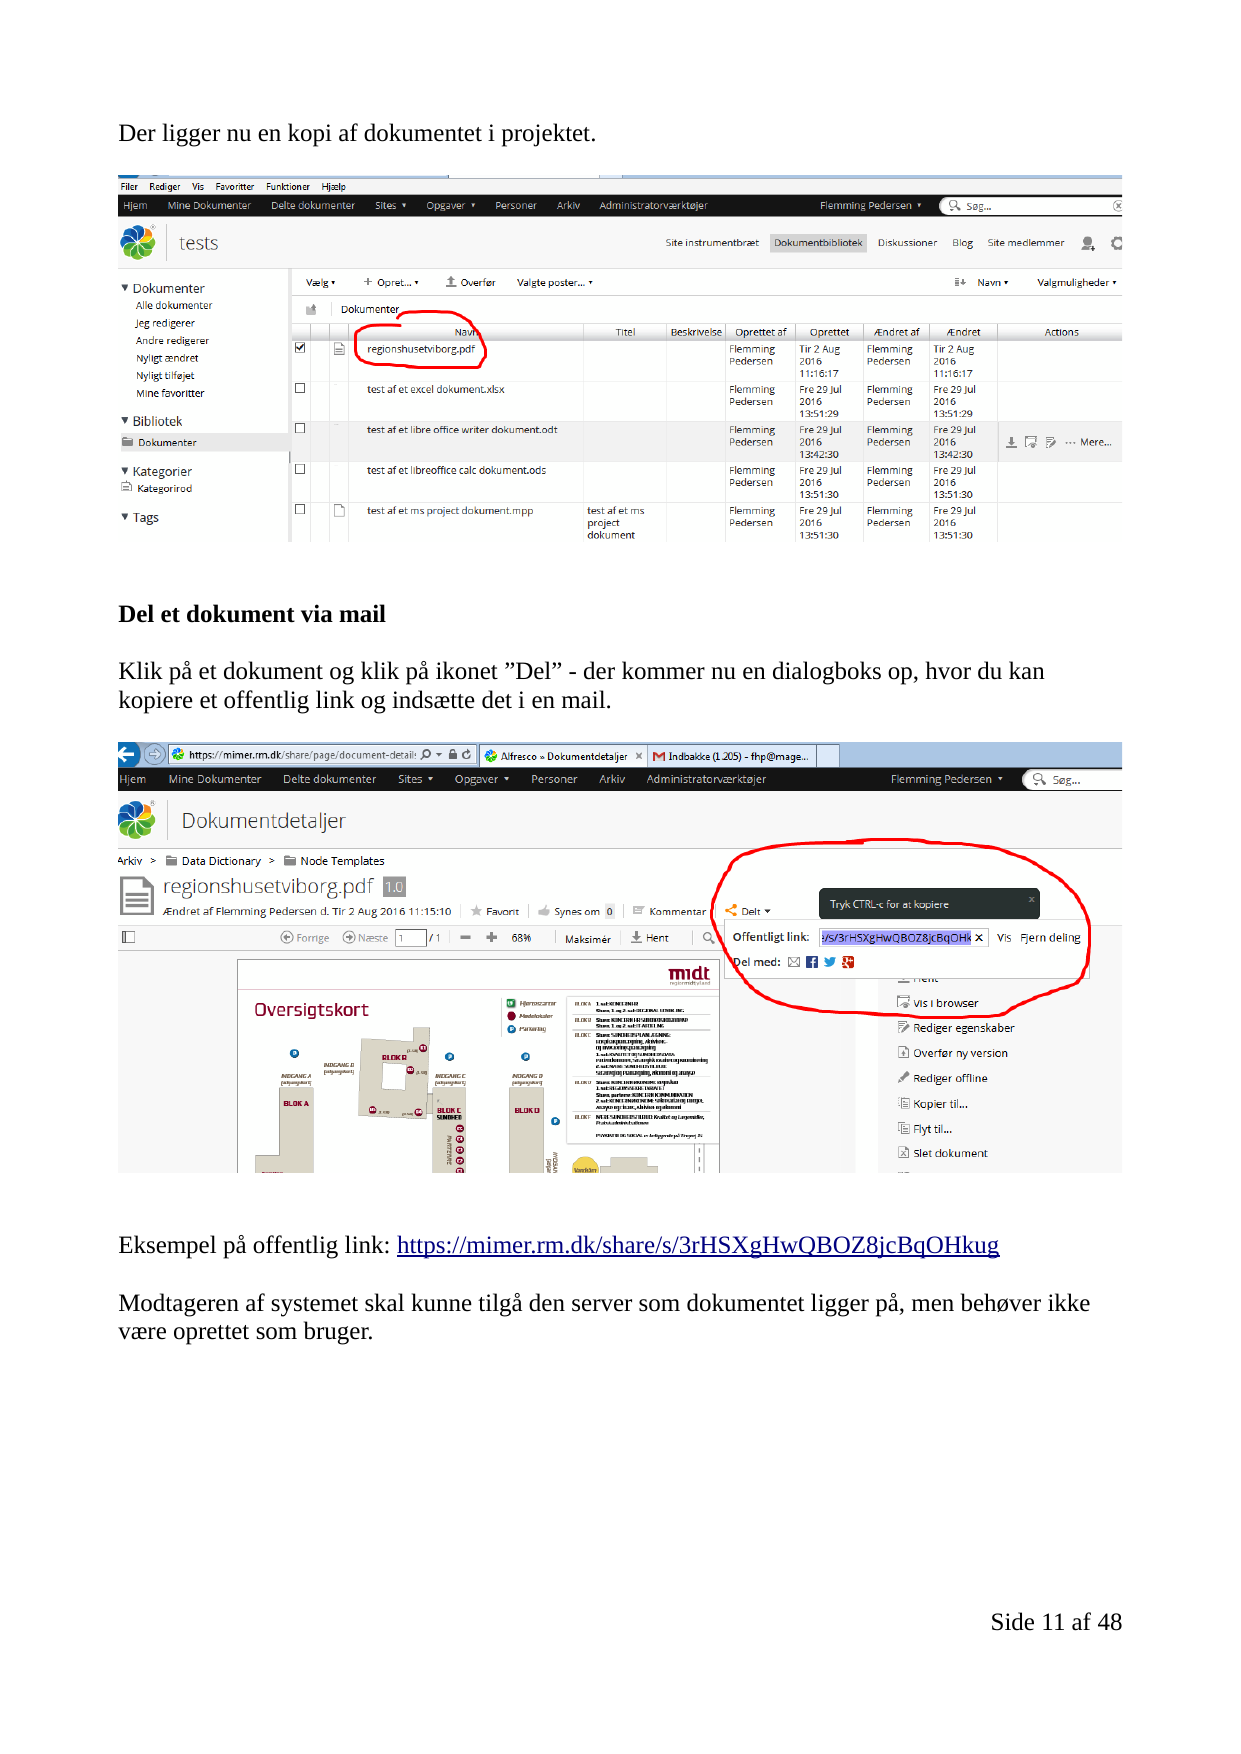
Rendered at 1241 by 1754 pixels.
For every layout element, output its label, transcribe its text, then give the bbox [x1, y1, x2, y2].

subtitle Del et dokument via mail [118, 599, 1122, 628]
text Modtageren af systemet skal kunne tilgå den server som dokumentet ligger på, men behøver ikke være oprettet som bruger. [118, 1288, 1122, 1345]
text Klik på et dokument og klik på ikonet ”Del” - der kommer nu en dialogboks op, hvor du kan kopiere et offentlig link og indsætte det i en mail. [118, 656, 1122, 714]
text Eksempel på offentlig link: https://mimer.rm.dk/share/s/3rHSXgHwQBOZ8jcBqOHkug [118, 1230, 1122, 1259]
text Der ligger nu en kopi af dokumentet i projektet. [118, 118, 1122, 147]
picture [118, 175, 1123, 542]
picture [118, 742, 1123, 1173]
